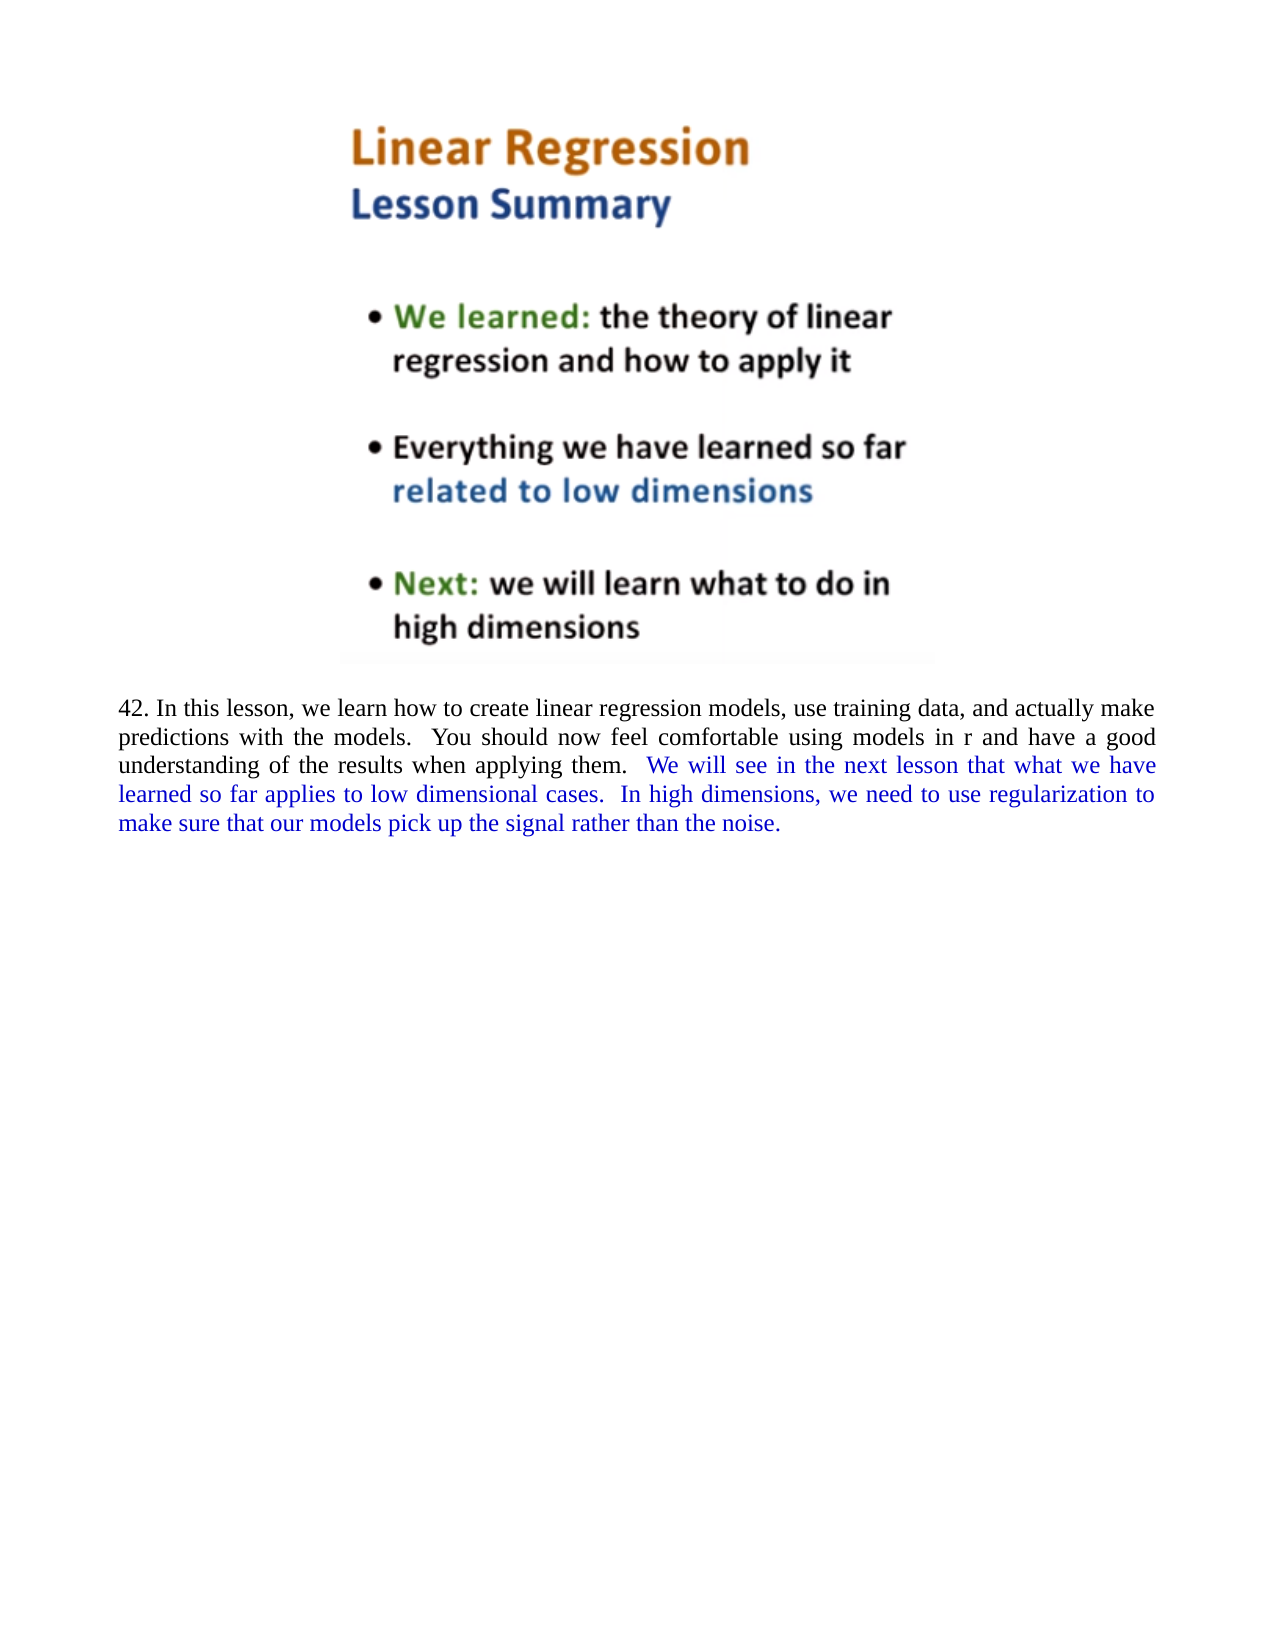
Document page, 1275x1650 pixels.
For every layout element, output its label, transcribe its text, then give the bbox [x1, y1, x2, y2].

picture [339, 118, 936, 664]
text 42. In this lesson, we learn how to create linear regression models, use training data, and actually make predictions with the models. You should now feel comfortable using models in r and have a good understanding of the results when applying them. We will see in the next lesson that what we have learned so far applies to low dimensional cases. In high dimensions, we need to use regularization to make sure that our models pick up the signal rather than the noise. [118, 693, 1157, 837]
